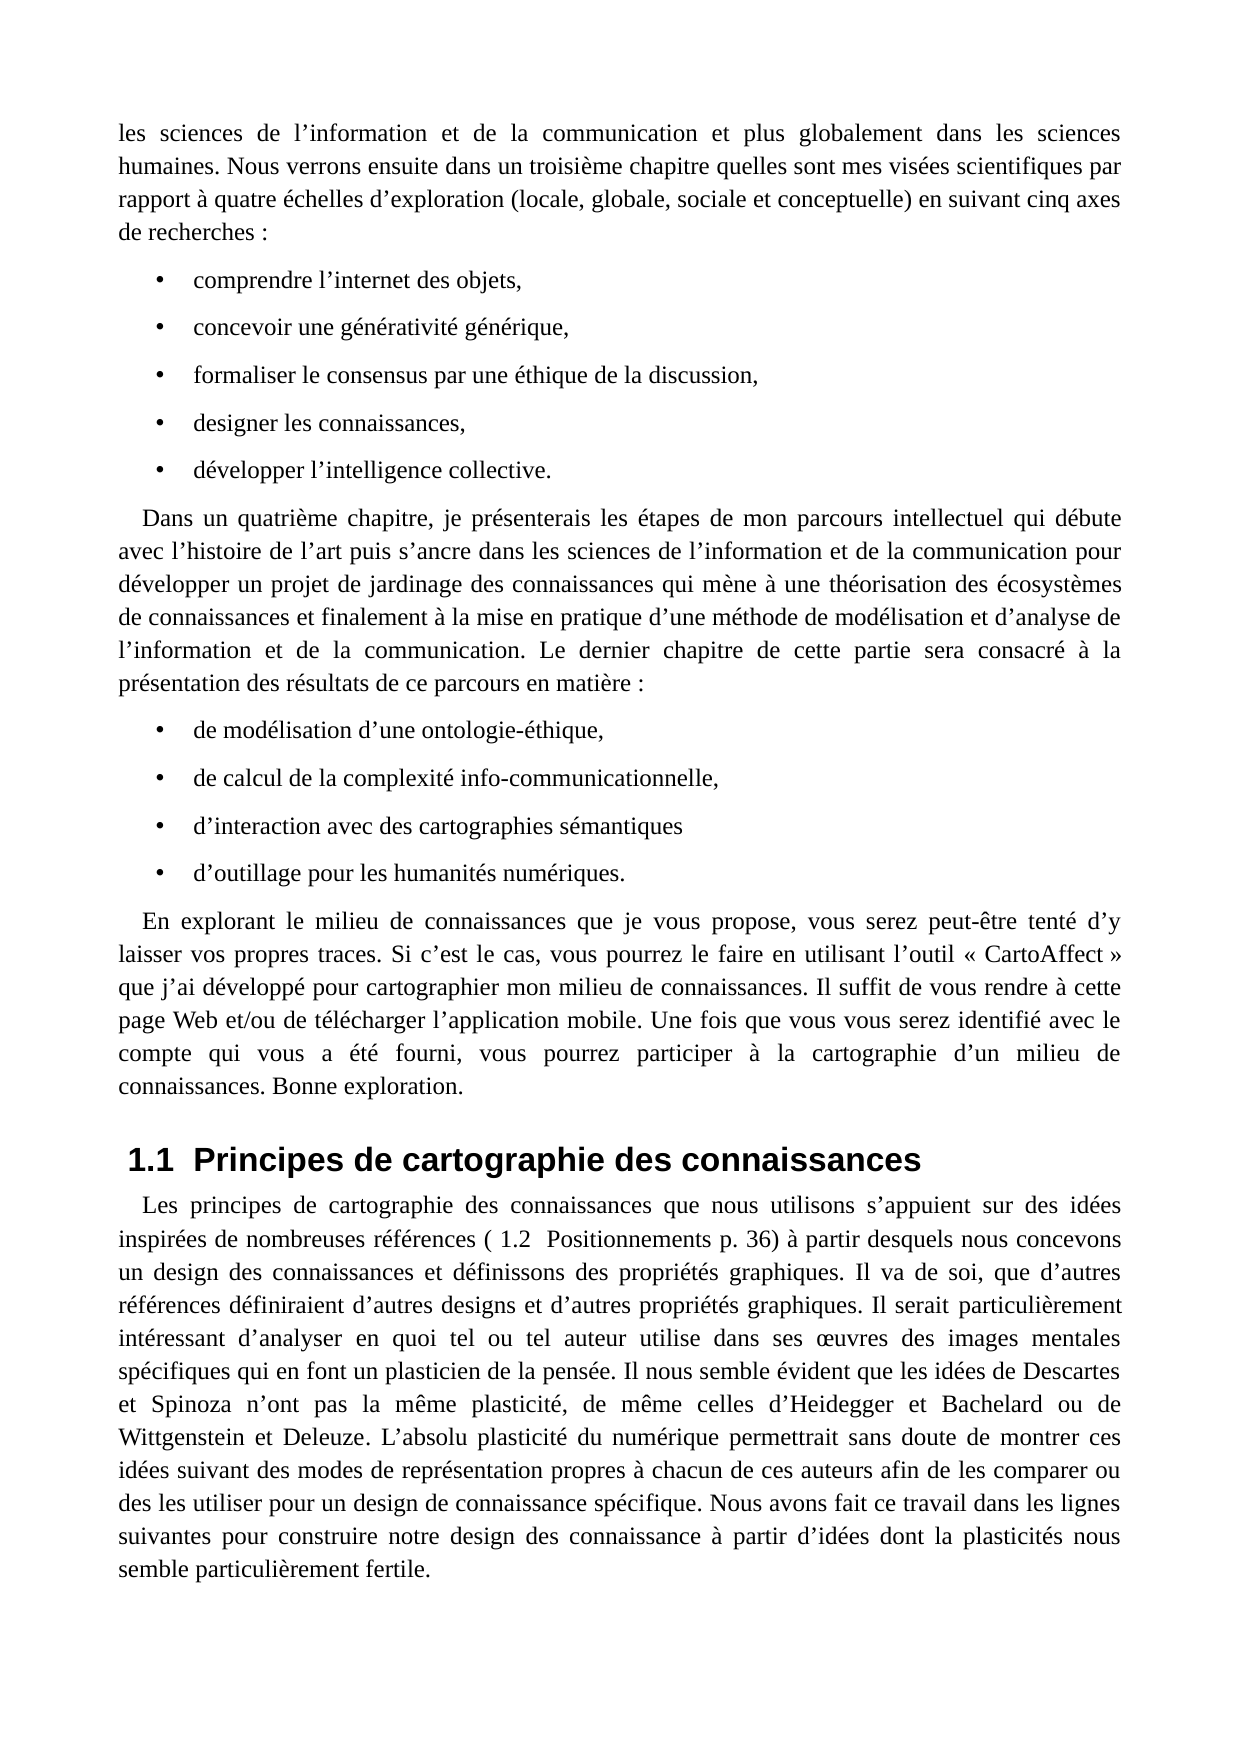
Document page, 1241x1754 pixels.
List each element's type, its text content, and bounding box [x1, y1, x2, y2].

text les sciences de l’information et de la communication et plus globalement dans les sciences humaines. Nous verrons ensuite dans un troisième chapitre quelles sont mes visées scientifiques par rapport à quatre échelles d’exploration (locale, globale, sociale et conceptuelle) en suivant cinq axes de recherches : [118, 118, 1122, 246]
list d’interaction avec des cartographies sémantiques [156, 811, 1122, 839]
list comprendre l’internet des objets, [156, 265, 1122, 293]
list développer l’intelligence collective. [156, 455, 1122, 484]
list formaliser le consensus par une éthique de la discussion, [156, 360, 1122, 389]
list de modélisation d’une ontologie-éthique, [156, 716, 1122, 744]
text Dans un quatrième chapitre, je présenterais les étapes de mon parcours intellectuel qui débute avec l’histoire de l’art puis s’ancre dans les sciences de l’information et de la communication pour développer un projet de jardinage des connaissances qui mène à une théorisation des écosystèmes de connaissances et finalement à la mise en pratique d’une méthode de modélisation et d’analyse de l’information et de la communication. Le dernier chapitre de cette partie sera consacré à la présentation des résultats de ce parcours en matière : [118, 503, 1122, 697]
list designer les connaissances, [156, 408, 1122, 436]
list d’outillage pour les humanités numériques. [156, 858, 1122, 887]
text Les principes de cartographie des connaissances que nous utilisons s’appuient sur des idées inspirées de nombreuses références ( 1.2 Positionnements p. 36) à partir desquels nous concevons un design des connaissances et définissons des propriétés graphiques. Il va de soi, que d’autres références définiraient d’autres designs et d’autres propriétés graphiques. Il serait particulièrement intéressant d’analyser en quoi tel ou tel auteur utilise dans ses œuvres des images mentales spécifiques qui en font un plasticien de la pensée. Il nous semble évident que les idées de Descartes et Spinoza n’ont pas la même plasticité, de même celles d’Heidegger et Bachelard ou de Wittgenstein et Deleuze. L’absolu plasticité du numérique permettrait sans doute de montrer ces idées suivant des modes de représentation propres à chacun de ces auteurs afin de les comparer ou des les utiliser pour un design de connaissance spécifique. Nous avons fait ce travail dans les lignes suivantes pour construire notre design des connaissance à partir d’idées dont la plasticités nous semble particulièrement fertile. [118, 1191, 1122, 1583]
subtitle Principes de cartographie des connaissances [118, 1139, 1122, 1178]
list de calcul de la complexité info-communicationnelle, [156, 763, 1122, 792]
list concevoir une générativité générique, [156, 312, 1122, 341]
text En explorant le milieu de connaissances que je vous propose, vous serez peut-être tenté d’y laisser vos propres traces. Si c’est le cas, vous pourrez le faire en utilisant l’outil « CartoAffect » que j’ai développé pour cartographier mon milieu de connaissances. Il suffit de vous rendre à cette page Web et/ou de télécharger l’application mobile. Une fois que vous vous serez identifié avec le compte qui vous a été fourni, vous pourrez participer à la cartographie d’un milieu de connaissances. Bonne exploration. [118, 906, 1122, 1100]
